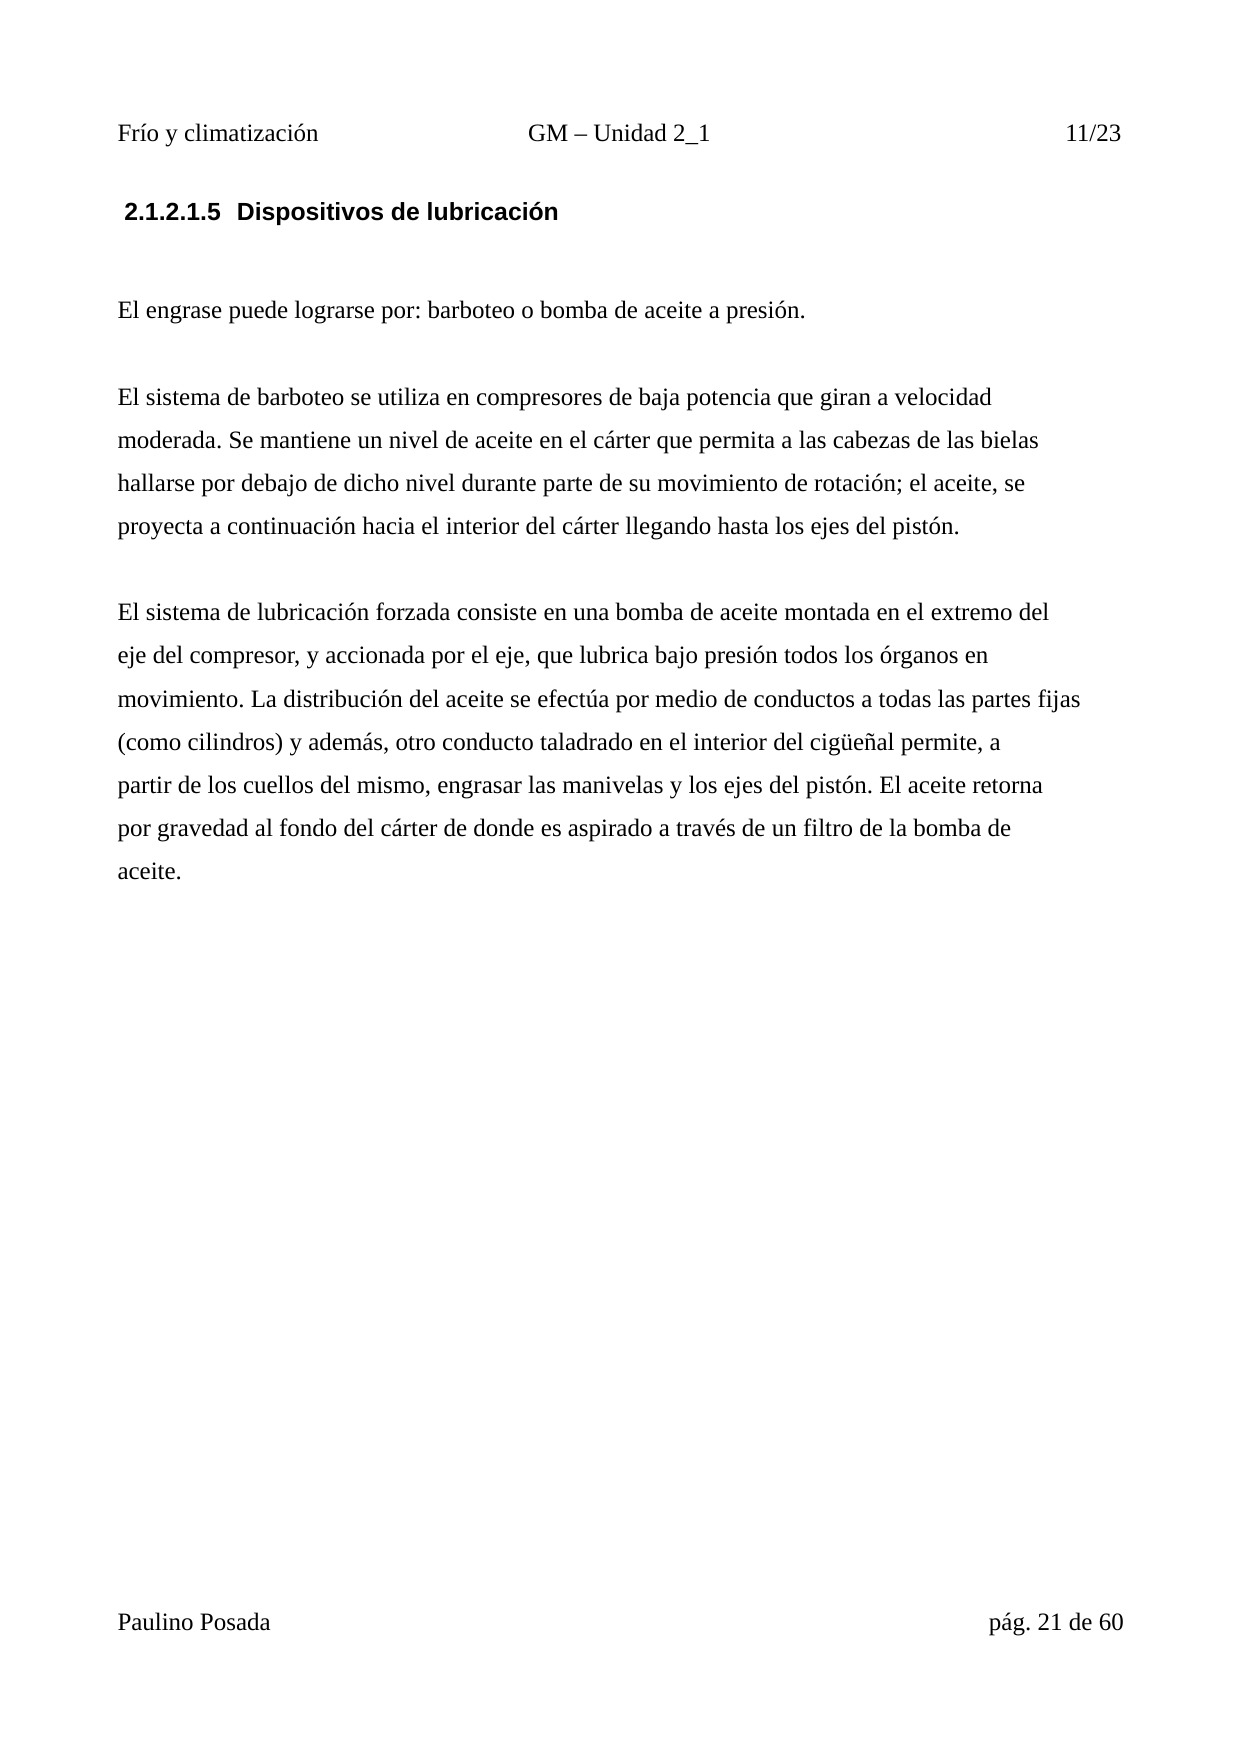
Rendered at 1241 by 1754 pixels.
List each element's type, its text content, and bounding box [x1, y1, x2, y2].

text partir de los cuellos del mismo, engrasar las manivelas y los ejes del pistón. El aceite retorna [117, 770, 1123, 799]
text El sistema de barboteo se utiliza en compresores de baja potencia que giran a velocidad [117, 382, 1123, 411]
text por gravedad al fondo del cárter de donde es aspirado a través de un filtro de la bomba de [117, 813, 1123, 842]
text (como cilindros) y además, otro conducto taladrado en el interior del cigüeñal permite, a [117, 727, 1123, 756]
subtitle Dispositivos de lubricación [117, 197, 1123, 226]
text El sistema de lubricación forzada consiste en una bomba de aceite montada en el extremo del [117, 597, 1123, 626]
text El engrase puede lograrse por: barboteo o bomba de aceite a presión. [117, 296, 1123, 324]
text moderada. Se mantiene un nivel de aceite en el cárter que permita a las cabezas de las bielas [117, 425, 1123, 454]
text proyecta a continuación hacia el interior del cárter llegando hasta los ejes del pistón. [117, 511, 1123, 540]
text aceite. [117, 856, 1123, 885]
text movimiento. La distribución del aceite se efectúa por medio de conductos a todas las partes fijas [117, 684, 1123, 712]
text hallarse por debajo de dicho nivel durante parte de su movimiento de rotación; el aceite, se [117, 468, 1123, 497]
text eje del compresor, y accionada por el eje, que lubrica bajo presión todos los órganos en [117, 641, 1123, 669]
